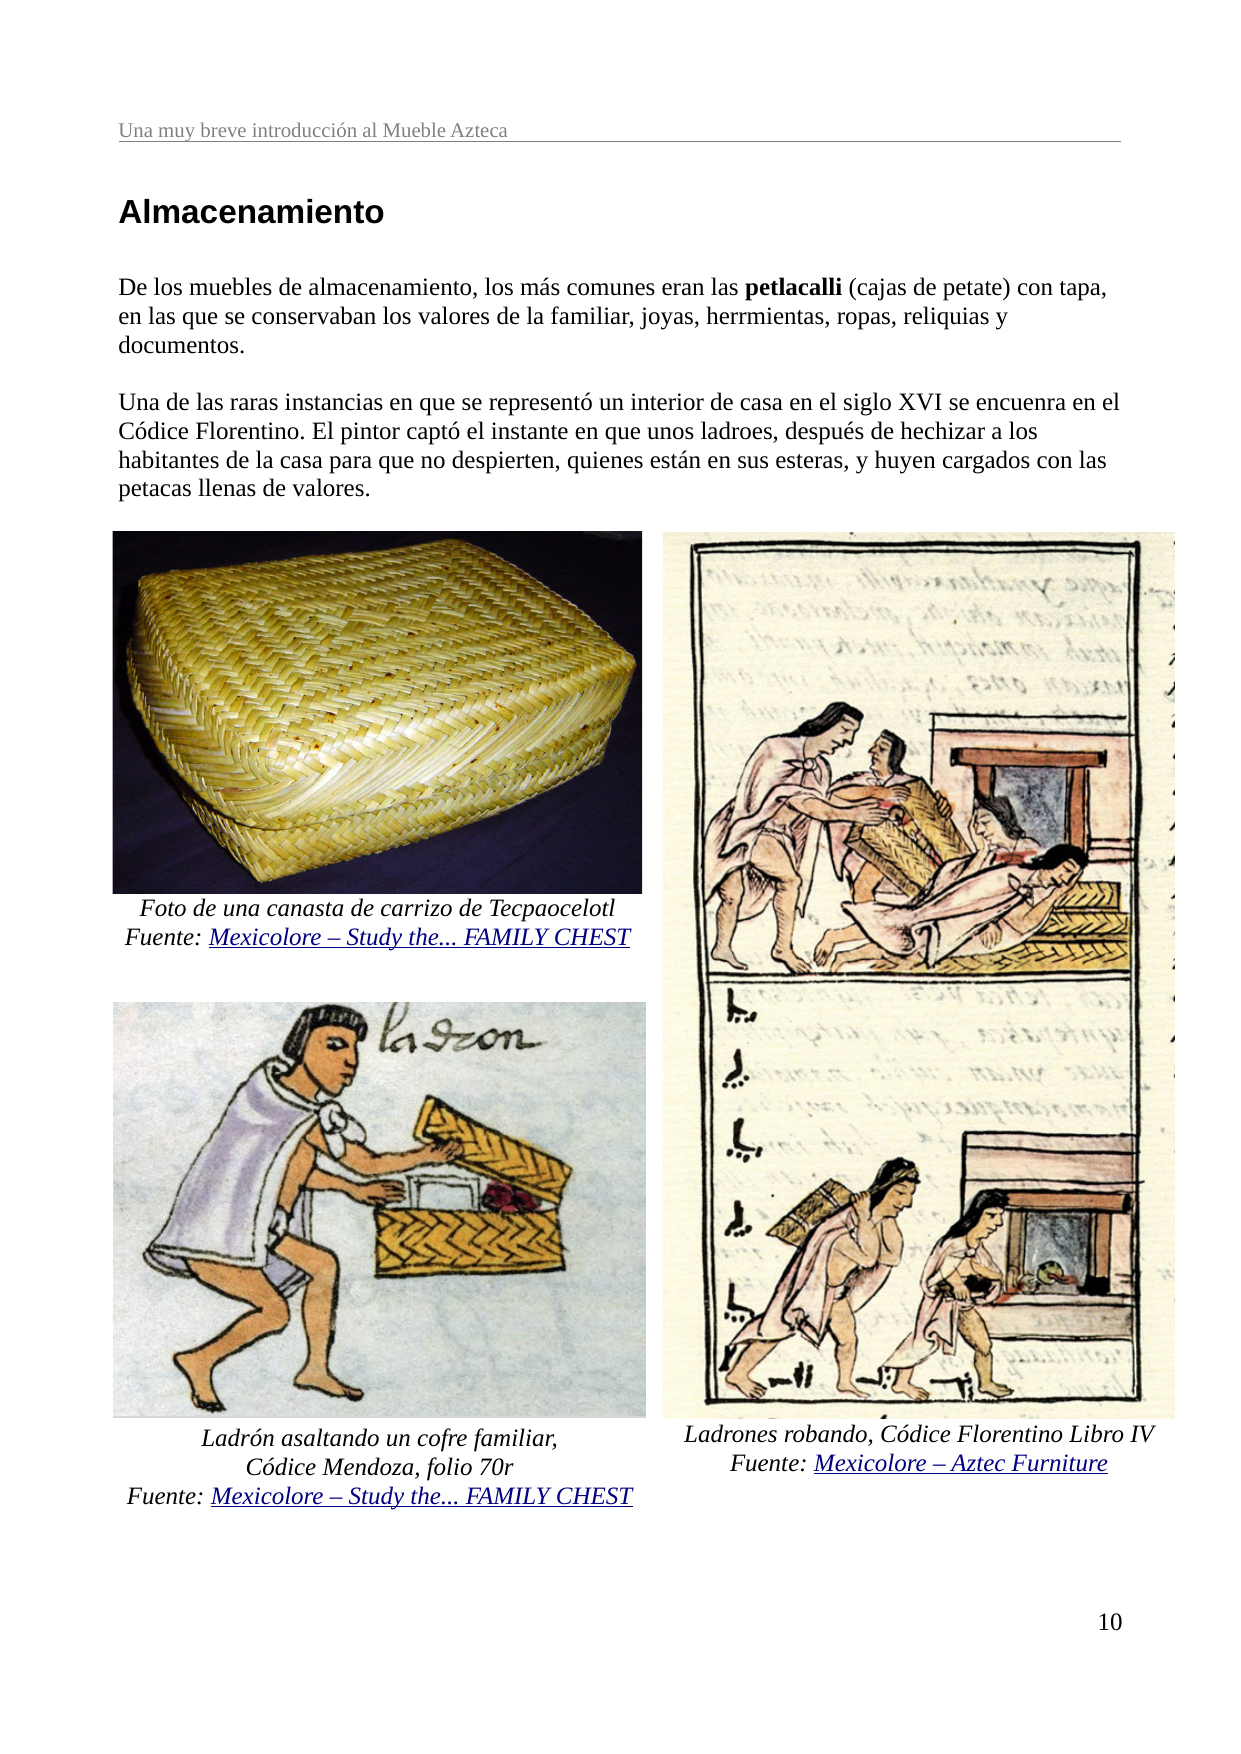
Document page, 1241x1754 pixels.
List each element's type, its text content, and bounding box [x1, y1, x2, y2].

text Foto de una canasta de carrizo de Tecpaocelotl Fuente: Mexicolore – Study the... FAMILY CHEST [104, 531, 650, 951]
text De los muebles de almacenamiento, los más comunes eran las petlacalli (cajas de petate) con tapa, en las que se conservaban los valores de la familiar, joyas, herrmientas, ropas, reliquias y documentos. [118, 272, 1122, 358]
picture [662, 532, 1175, 1419]
picture [112, 531, 643, 894]
picture [113, 1002, 646, 1424]
text Una de las raras instancias en que se representó un interior de casa en el siglo XVI se encuenra en el Códice Florentino. El pintor captó el instante en que unos ladroes, después de hechizar a los habitantes de la casa para que no despierten, quienes están en sus esteras, y huyen cargados con las petacas llenas de valores. [118, 387, 1122, 502]
subtitle Almacenamiento [118, 192, 1122, 231]
text Ladrón asaltando un cofre familiar, Códice Mendoza, folio 70r Fuente: Mexicolore – Study the... FAMILY CHEST [105, 1003, 654, 1510]
text Ladrones robando, Códice Florentino Libro IV Fuente: Mexicolore – Aztec Furniture [663, 1419, 1175, 1476]
